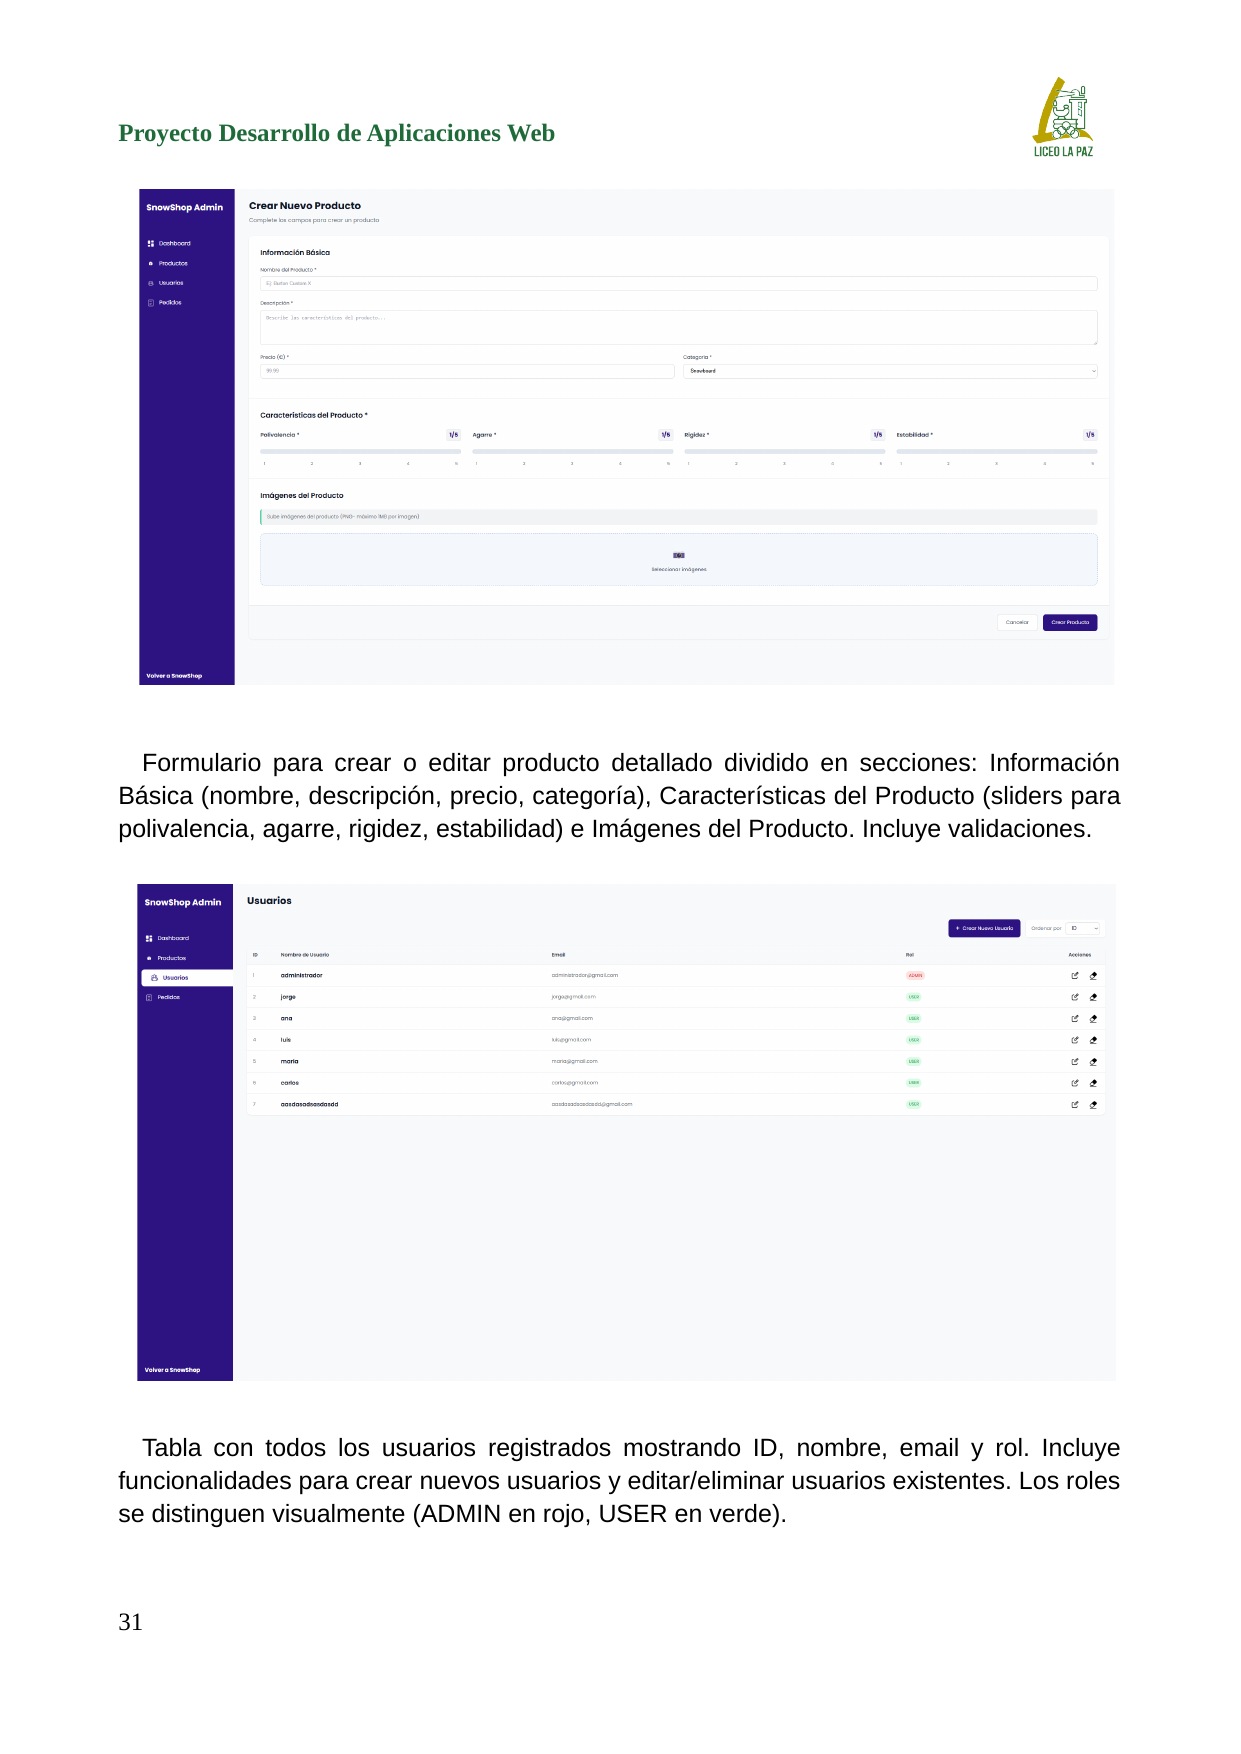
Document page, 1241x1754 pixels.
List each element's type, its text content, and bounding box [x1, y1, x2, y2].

picture [1025, 70, 1100, 165]
picture [139, 189, 1115, 685]
text Formulario para crear o editar producto detallado dividido en secciones: Información Básica (nombre, descripción, precio, categoría), Características del Producto (sliders para polivalencia, agarre, rigidez, estabilidad) e Imágenes del Producto. Incluye validaciones. [118, 748, 1122, 843]
text Tabla con todos los usuarios registrados mostrando ID, nombre, email y rol. Incluye funcionalidades para crear nuevos usuarios y editar/eliminar usuarios existentes. Los roles se distinguen visualmente (ADMIN en rojo, USER en verde). [118, 1433, 1122, 1528]
picture [137, 884, 1116, 1381]
